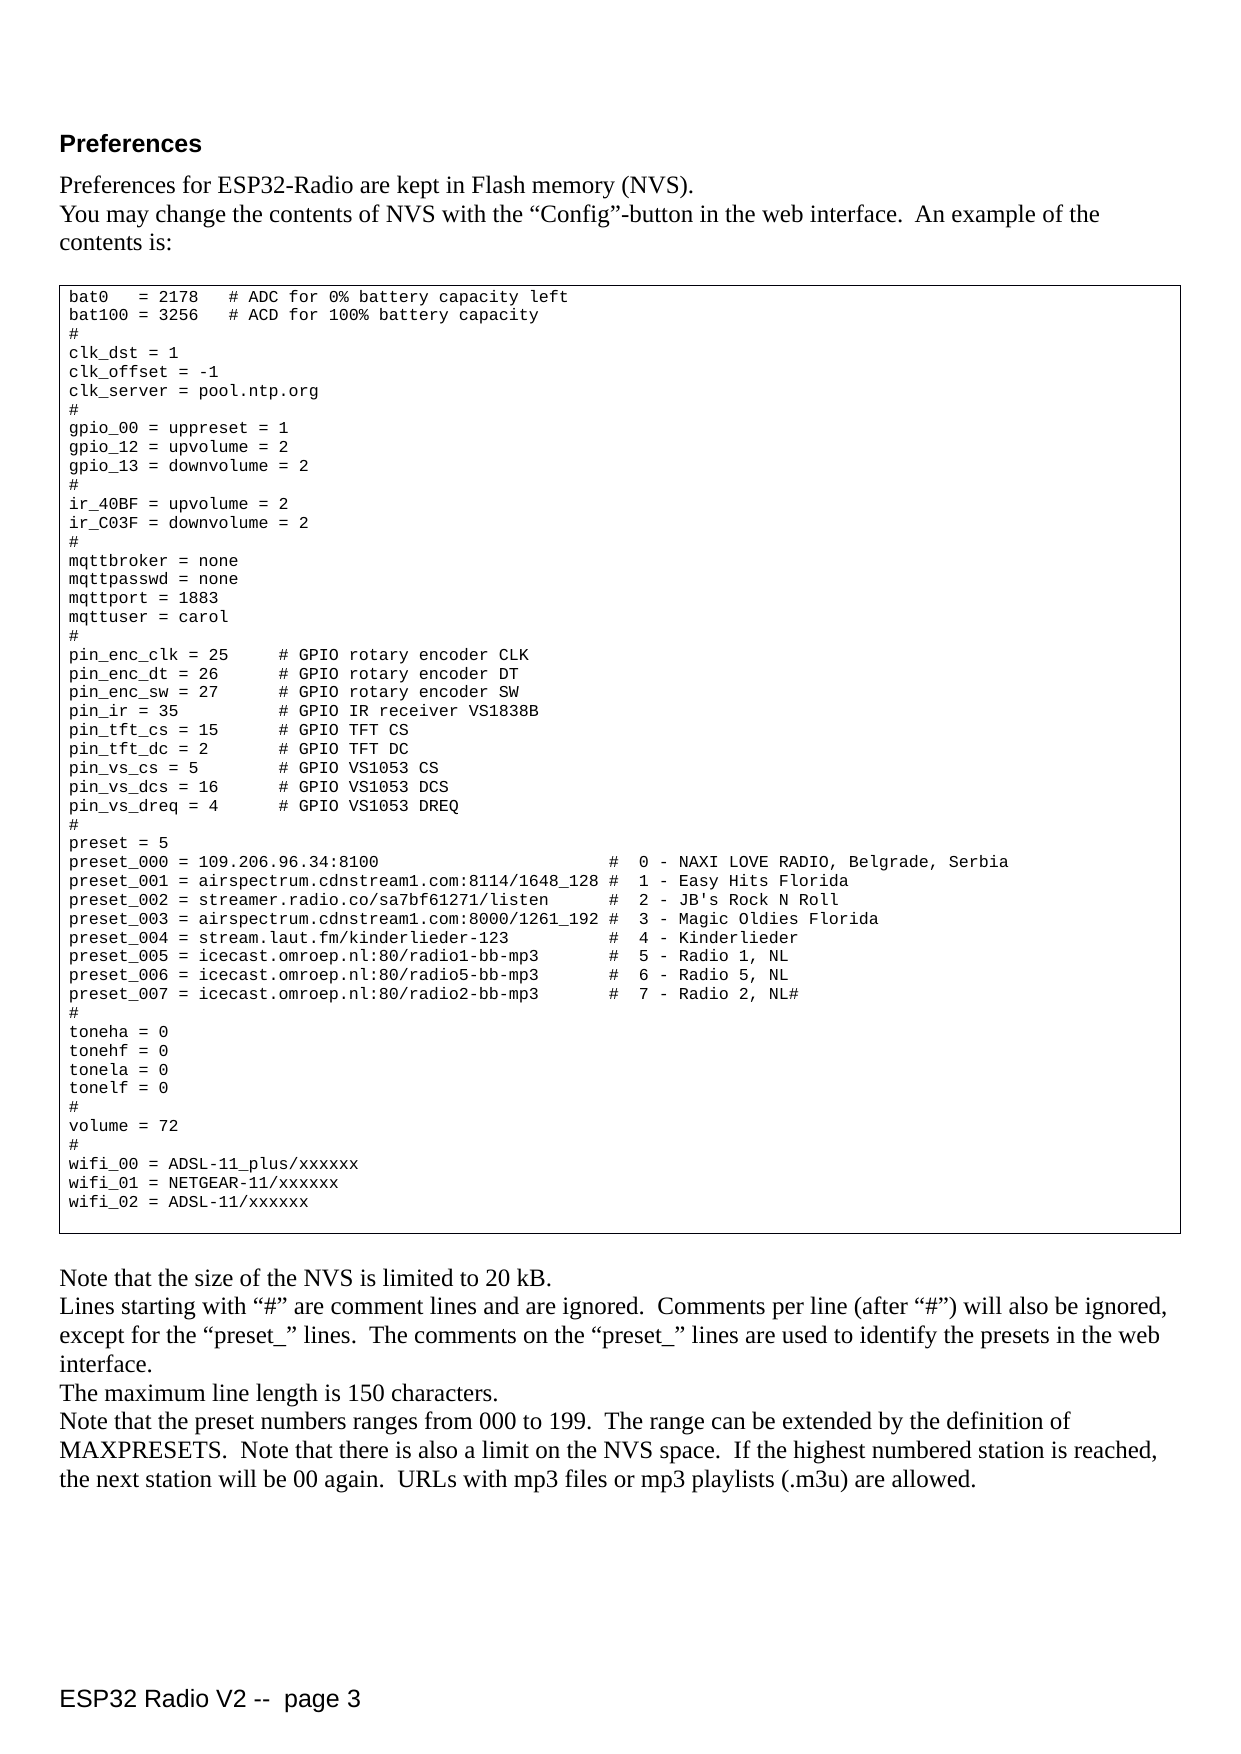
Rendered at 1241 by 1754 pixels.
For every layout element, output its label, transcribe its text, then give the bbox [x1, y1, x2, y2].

text gpio_12 = upvolume = 2 [60, 436, 1180, 455]
text preset_006 = icecast.omroep.nl:80/radio5-bb-mp3 # 6 - Radio 5, NL [60, 964, 1180, 983]
text mqttuser = carol [60, 606, 1180, 624]
text preset_005 = icecast.omroep.nl:80/radio1-bb-mp3 # 5 - Radio 1, NL [60, 945, 1180, 964]
text preset_003 = airspectrum.cdnstream1.com:8000/1261_192 # 3 - Magic Oldies Florida [60, 907, 1180, 926]
text mqttbroker = none [60, 549, 1180, 568]
text # [60, 813, 1180, 832]
text pin_vs_dcs = 16 # GPIO VS1053 DCS [60, 775, 1180, 794]
text preset_004 = stream.laut.fm/kinderlieder-123 # 4 - Kinderlieder [60, 926, 1180, 945]
text clk_server = pool.ntp.org [60, 379, 1180, 398]
text Lines starting with “#” are comment lines and are ignored. Comments per line (after “#”) will also be ignored, except for the “preset_” lines. The comments on the “preset_” lines are used to identify the presets in the web interface. [59, 1291, 1181, 1378]
text pin_enc_dt = 26 # GPIO rotary encoder DT [60, 662, 1180, 681]
text wifi_02 = ADSL-11/xxxxxx [60, 1190, 1180, 1212]
text clk_dst = 1 [60, 342, 1180, 360]
text preset_000 = 109.206.96.34:8100 # 0 - NAXI LOVE RADIO, Belgrade, Serbia [60, 851, 1180, 869]
text pin_enc_sw = 27 # GPIO rotary encoder SW [60, 681, 1180, 700]
text mqttport = 1883 [60, 587, 1180, 606]
text # [60, 398, 1180, 417]
text bat100 = 3256 # ACD for 100% battery capacity [60, 304, 1180, 323]
text bat0 = 2178 # ADC for 0% battery capacity left [60, 286, 1180, 304]
text volume = 72 [60, 1114, 1180, 1133]
text tonela = 0 [60, 1058, 1180, 1077]
text gpio_13 = downvolume = 2 [60, 455, 1180, 473]
subtitle Preferences [59, 129, 1181, 157]
text clk_offset = -1 [60, 360, 1180, 379]
text # [60, 1001, 1180, 1020]
text pin_vs_dreq = 4 # GPIO VS1053 DREQ [60, 794, 1180, 813]
text Preferences for ESP32-Radio are kept in Flash memory (NVS). You may change the contents of NVS with the “Config”-button in the web interface. An example of the contents is: [59, 170, 1181, 256]
text # [60, 1133, 1180, 1152]
text pin_vs_cs = 5 # GPIO VS1053 CS [60, 756, 1180, 775]
text tonehf = 0 [60, 1039, 1180, 1058]
text preset_007 = icecast.omroep.nl:80/radio2-bb-mp3 # 7 - Radio 2, NL# [60, 983, 1180, 1001]
text tonelf = 0 [60, 1077, 1180, 1096]
text pin_enc_clk = 25 # GPIO rotary encoder CLK [60, 643, 1180, 662]
text toneha = 0 [60, 1020, 1180, 1039]
text wifi_01 = NETGEAR-11/xxxxxx [60, 1171, 1180, 1190]
text ir_C03F = downvolume = 2 [60, 511, 1180, 530]
text gpio_00 = uppreset = 1 [60, 417, 1180, 436]
text # [60, 473, 1180, 492]
text preset = 5 [60, 832, 1180, 851]
text pin_tft_cs = 15 # GPIO TFT CS [60, 719, 1180, 737]
text # [60, 1096, 1180, 1114]
text Note that the size of the NVS is limited to 20 kB. [59, 1263, 1181, 1291]
text ir_40BF = upvolume = 2 [60, 492, 1180, 511]
text mqttpasswd = none [60, 568, 1180, 587]
text wifi_00 = ADSL-11_plus/xxxxxx [60, 1152, 1180, 1171]
text pin_tft_dc = 2 # GPIO TFT DC [60, 737, 1180, 756]
text # [60, 323, 1180, 342]
text preset_002 = streamer.radio.co/sa7bf61271/listen # 2 - JB's Rock N Roll [60, 888, 1180, 907]
text # [60, 624, 1180, 643]
text pin_ir = 35 # GPIO IR receiver VS1838B [60, 700, 1180, 719]
text The maximum line length is 150 characters. Note that the preset numbers ranges from 000 to 199. The range can be extended by the definition of MAXPRESETS. Note that there is also a limit on the NVS space. If the highest numbered station is reached, the next station will be 00 again. URLs with mp3 files or mp3 playlists (.m3u) are allowed. [59, 1378, 1181, 1493]
text # [60, 530, 1180, 549]
text preset_001 = airspectrum.cdnstream1.com:8114/1648_128 # 1 - Easy Hits Florida [60, 869, 1180, 888]
